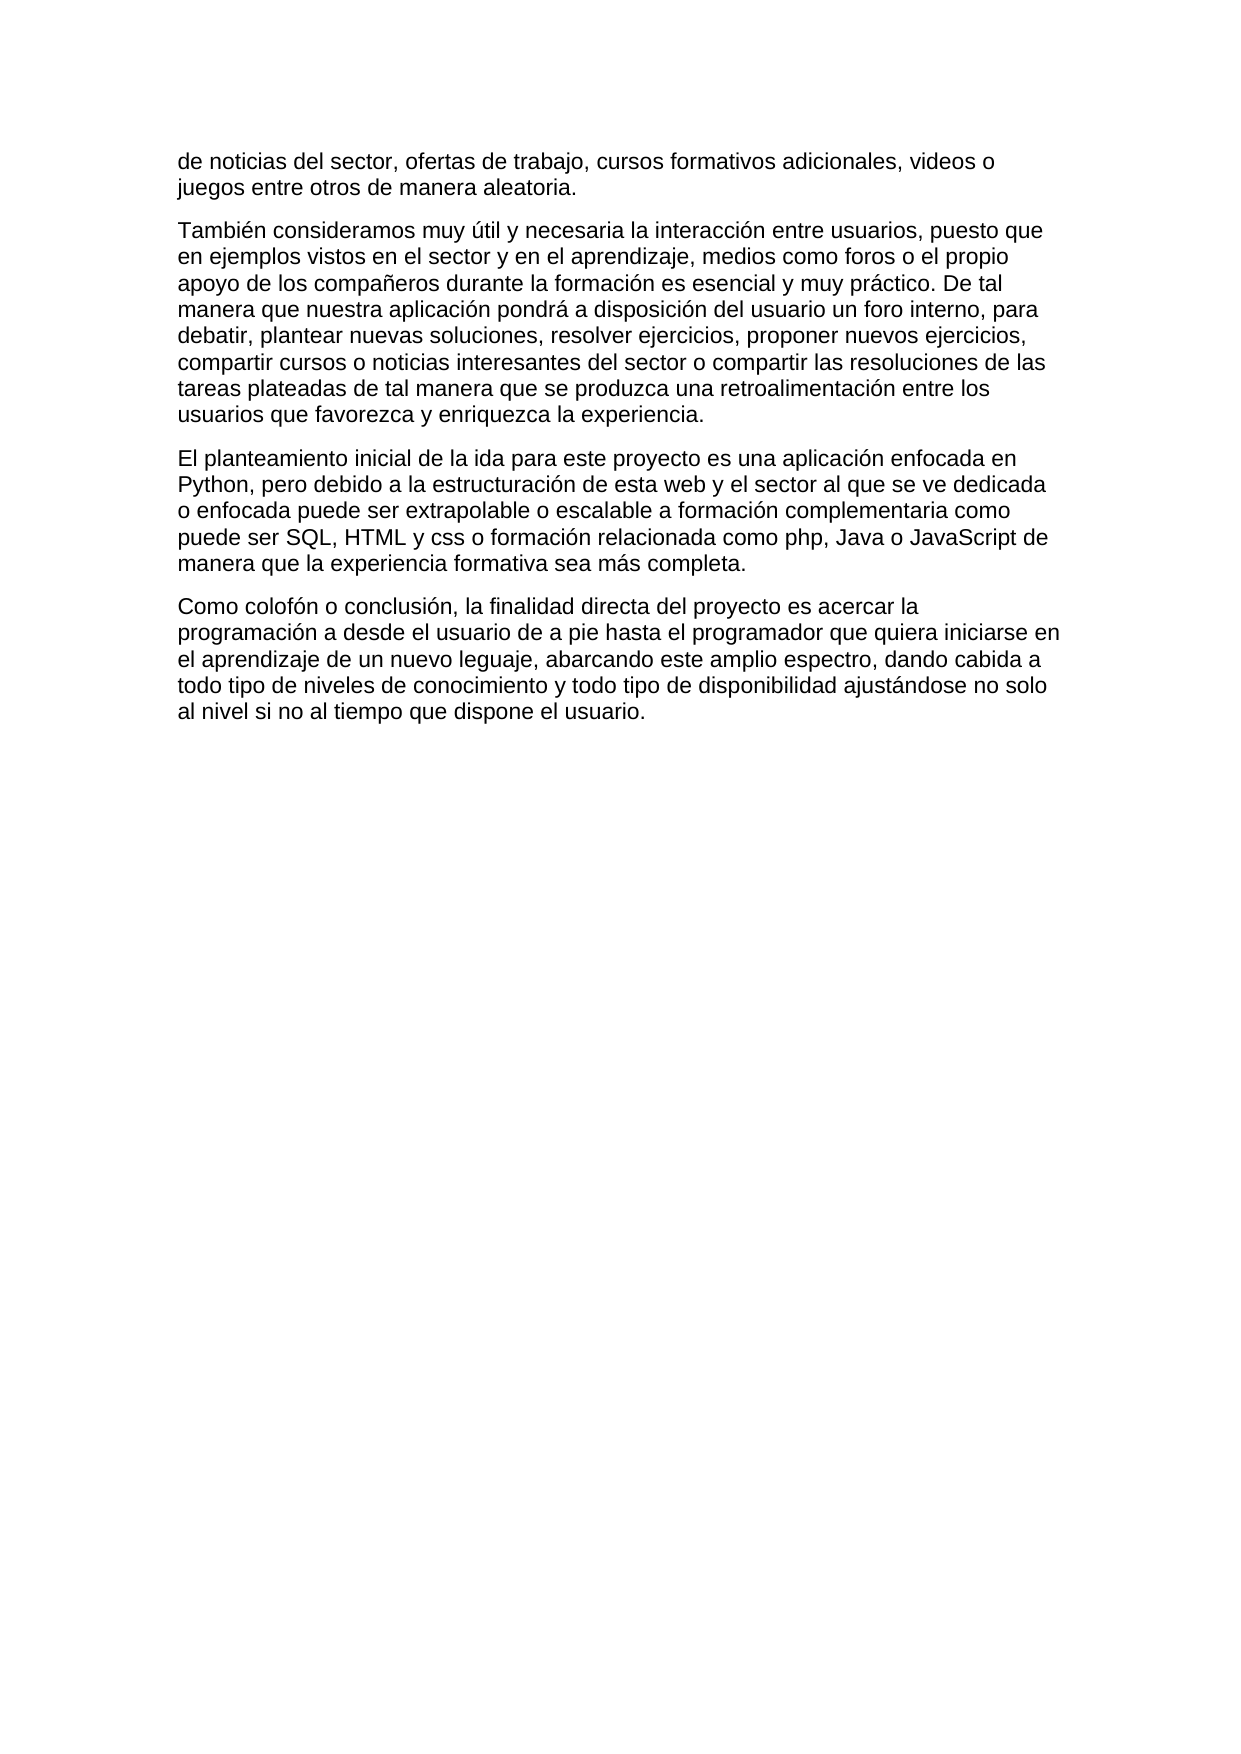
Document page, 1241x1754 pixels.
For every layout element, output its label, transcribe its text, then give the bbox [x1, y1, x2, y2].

text También consideramos muy útil y necesaria la interacción entre usuarios, puesto que en ejemplos vistos en el sector y en el aprendizaje, medios como foros o el propio apoyo de los compañeros durante la formación es esencial y muy práctico. De tal manera que nuestra aplicación pondrá a disposición del usuario un foro interno, para debatir, plantear nuevas soluciones, resolver ejercicios, proponer nuevos ejercicios, compartir cursos o noticias interesantes del sector o compartir las resoluciones de las tareas plateadas de tal manera que se produzca una retroalimentación entre los usuarios que favorezca y enriquezca la experiencia. [177, 217, 1063, 428]
text Como colofón o conclusión, la finalidad directa del proyecto es acercar la programación a desde el usuario de a pie hasta el programador que quiera iniciarse en el aprendizaje de un nuevo leguaje, abarcando este amplio espectro, dando cabida a todo tipo de niveles de conocimiento y todo tipo de disponibilidad ajustándose no solo al nivel si no al tiempo que dispone el usuario. [177, 593, 1063, 725]
text de noticias del sector, ofertas de trabajo, cursos formativos adicionales, videos o juegos entre otros de manera aleatoria. [177, 148, 1063, 200]
text El planteamiento inicial de la ida para este proyecto es una aplicación enfocada en Python, pero debido a la estructuración de esta web y el sector al que se ve dedicada o enfocada puede ser extrapolable o escalable a formación complementaria como puede ser SQL, HTML y css o formación relacionada como php, Java o JavaScript de manera que la experiencia formativa sea más completa. [177, 444, 1063, 576]
